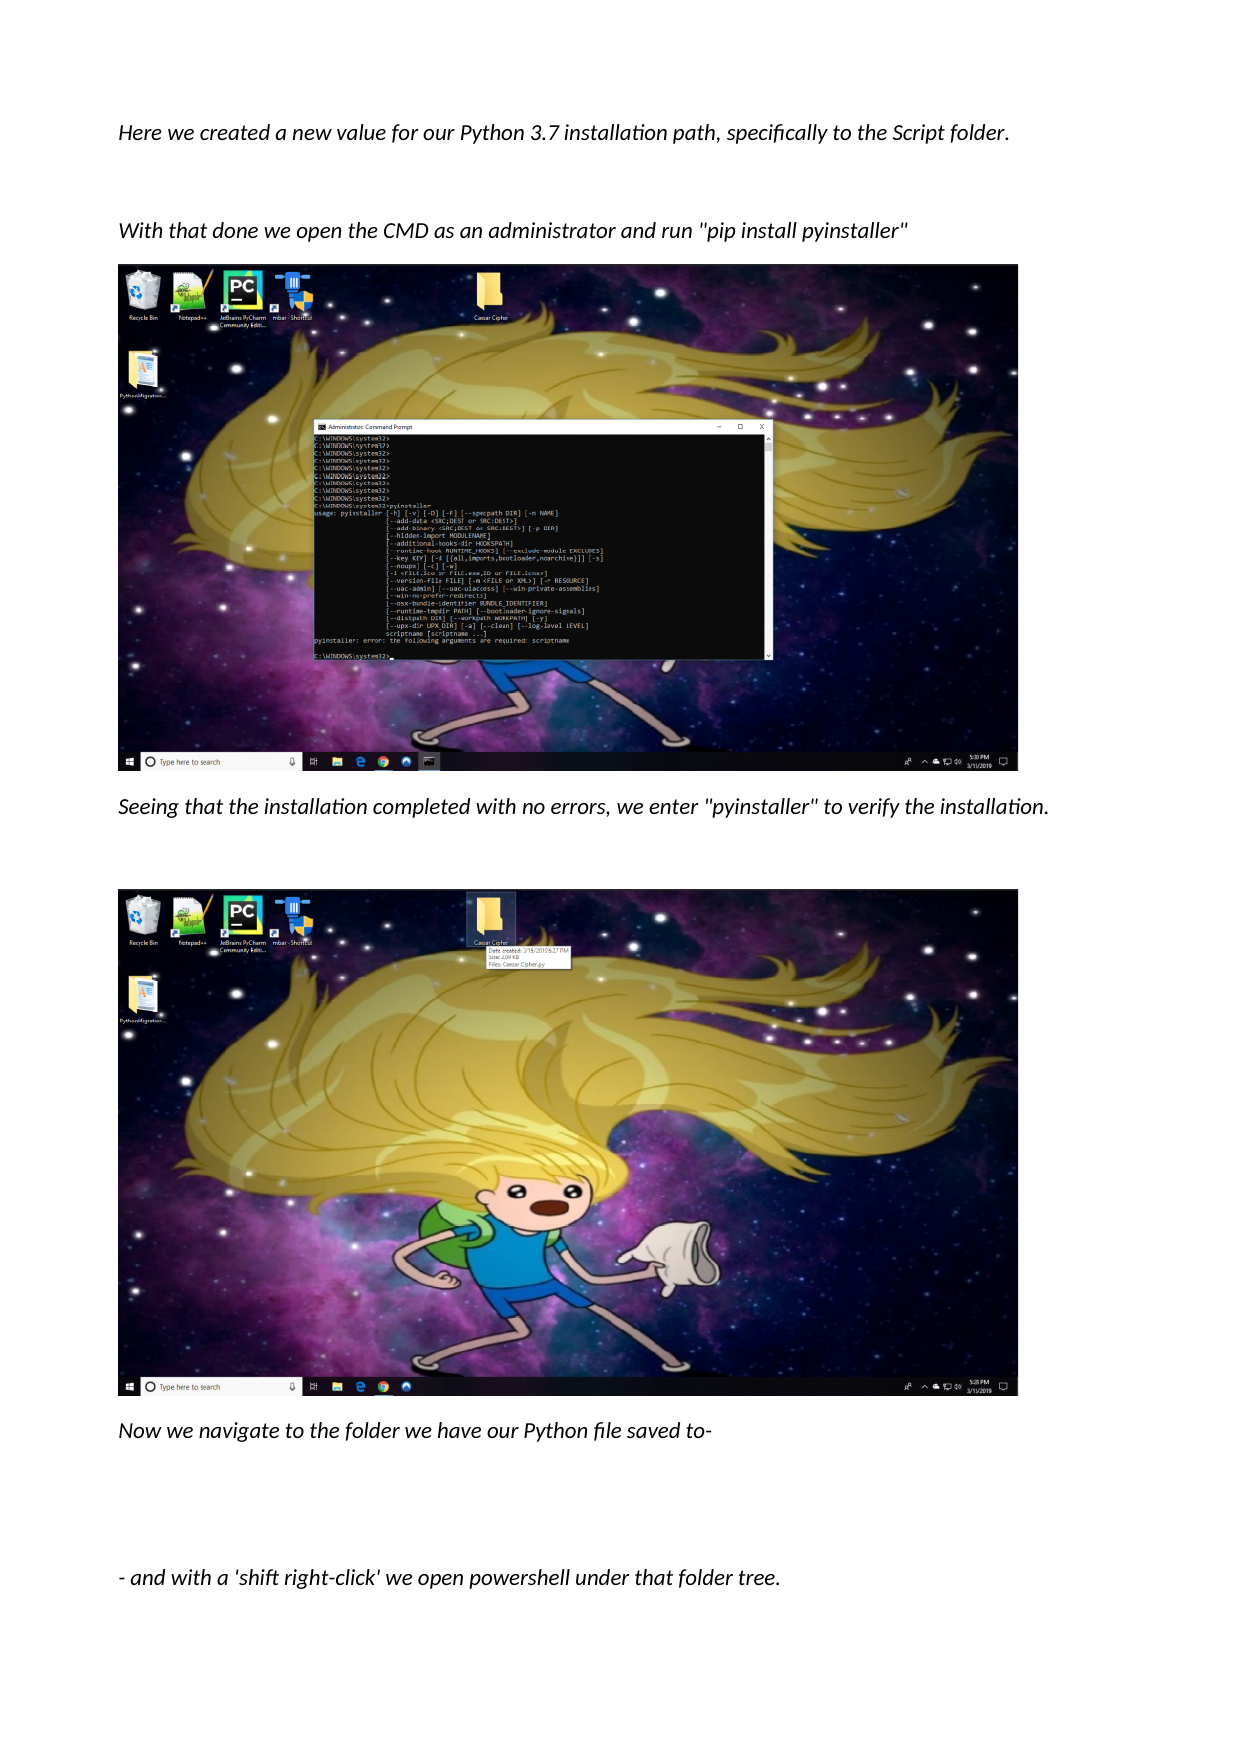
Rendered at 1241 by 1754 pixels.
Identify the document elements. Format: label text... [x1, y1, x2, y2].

text Seeing that the installation completed with no errors, we enter "pyinstaller" to verify the installation. [118, 792, 1122, 820]
text - and with a 'shift right-click' we open powershell under that folder tree. [118, 1563, 1122, 1591]
text Here we created a new value for our Python 3.7 installation path, specifically to the Script folder. [118, 118, 1122, 146]
text With that done we open the CMD as an administrator and run "pip install pyinstaller" [118, 216, 1122, 244]
text Now we navigate to the folder we have our Python file saved to- [118, 1417, 1122, 1444]
